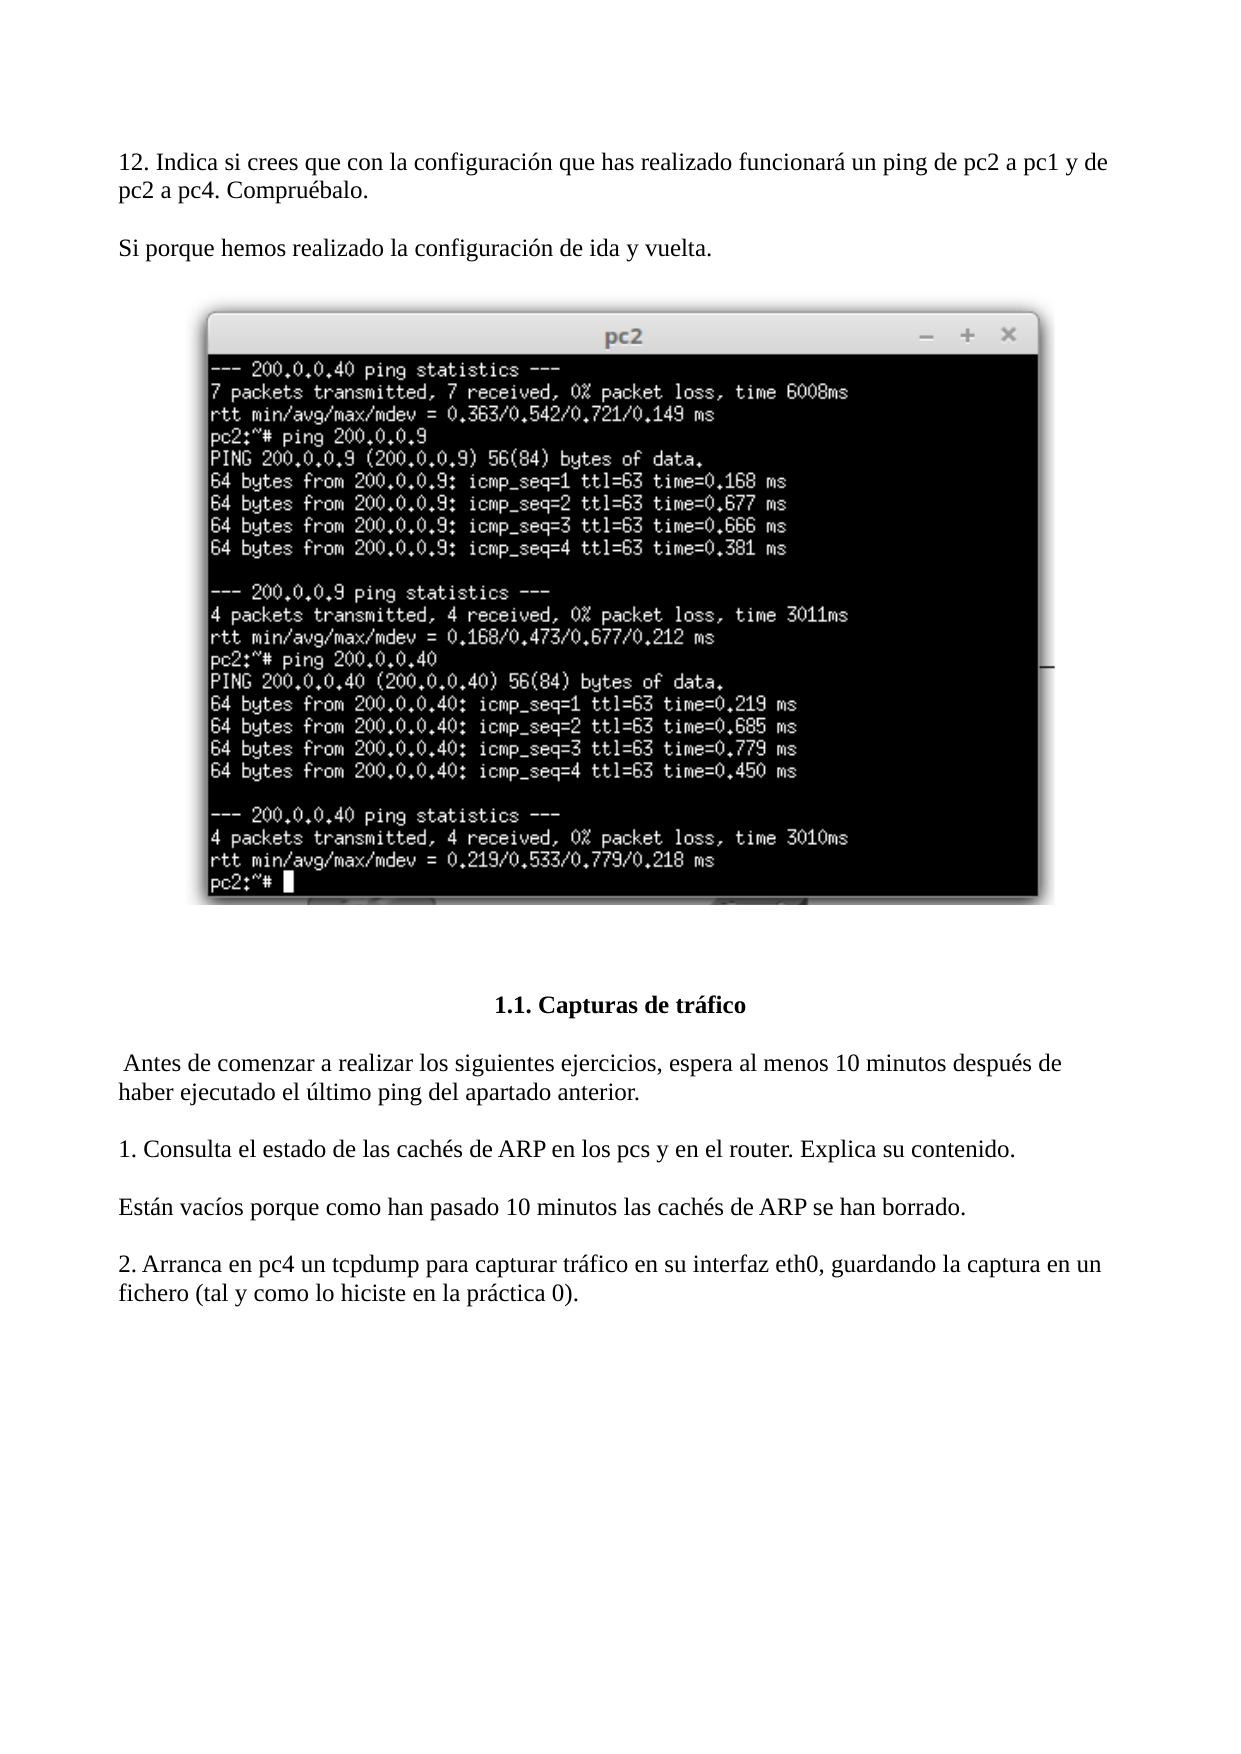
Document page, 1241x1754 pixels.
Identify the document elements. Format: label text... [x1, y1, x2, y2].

text Antes de comenzar a realizar los siguientes ejercicios, espera al menos 10 minutos después de haber ejecutado el último ping del apartado anterior. [118, 1048, 1122, 1106]
text 1. Consulta el estado de las cachés de ARP en los pcs y en el router. Explica su contenido. [118, 1134, 1122, 1163]
picture [185, 290, 966, 905]
text 1.1. Capturas de tráfico [118, 991, 1122, 1019]
text Están vacíos porque como han pasado 10 minutos las cachés de ARP se han borrado. [118, 1192, 1122, 1221]
text 12. Indica si crees que con la configuración que has realizado funcionará un ping de pc2 a pc1 y de pc2 a pc4. Compruébalo. [118, 147, 1122, 204]
text 2. Arranca en pc4 un tcpdump para capturar tráfico en su interfaz eth0, guardando la captura en un fichero (tal y como lo hiciste en la práctica 0). [118, 1249, 1122, 1307]
text Si porque hemos realizado la configuración de ida y vuelta. [118, 233, 1122, 262]
